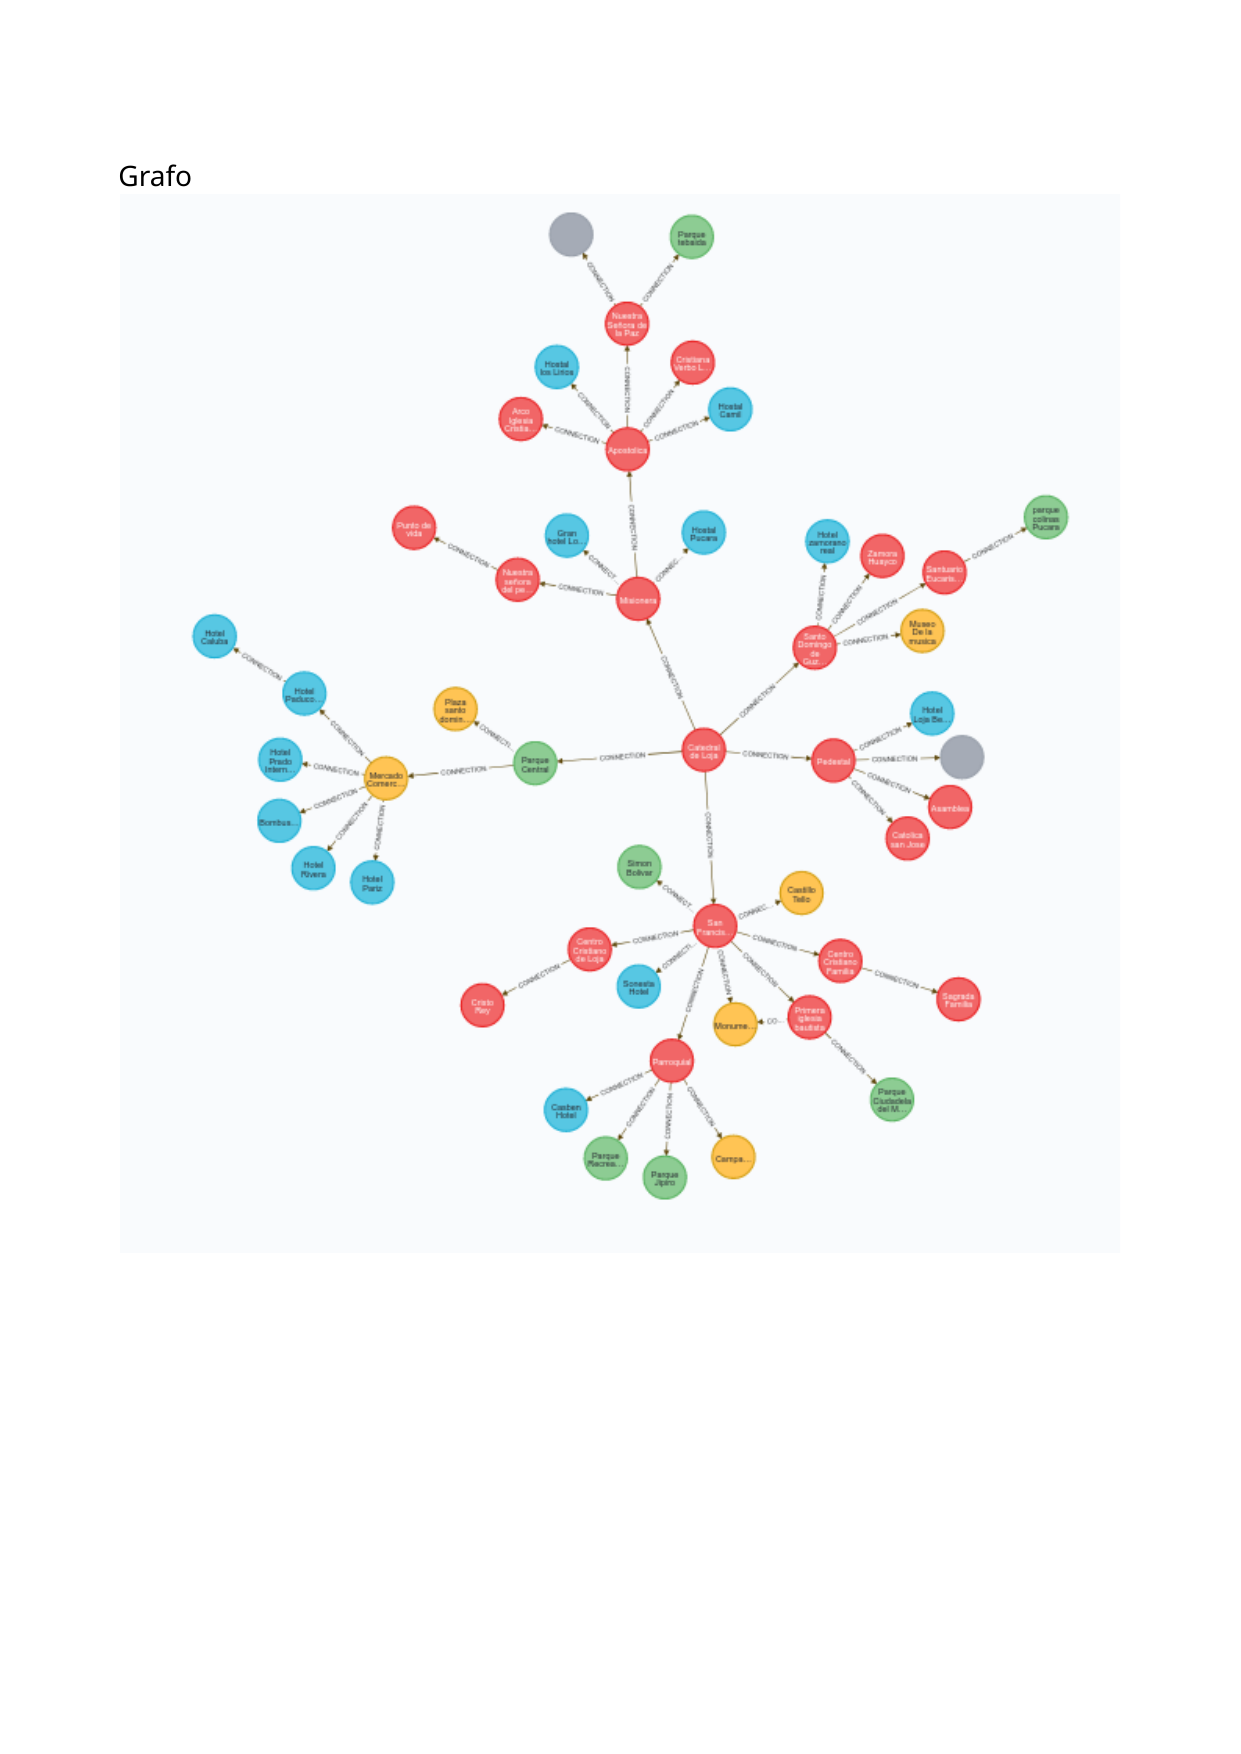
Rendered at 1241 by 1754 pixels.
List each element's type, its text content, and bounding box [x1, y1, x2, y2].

text Grafo [118, 156, 1122, 195]
picture [120, 194, 1121, 1253]
